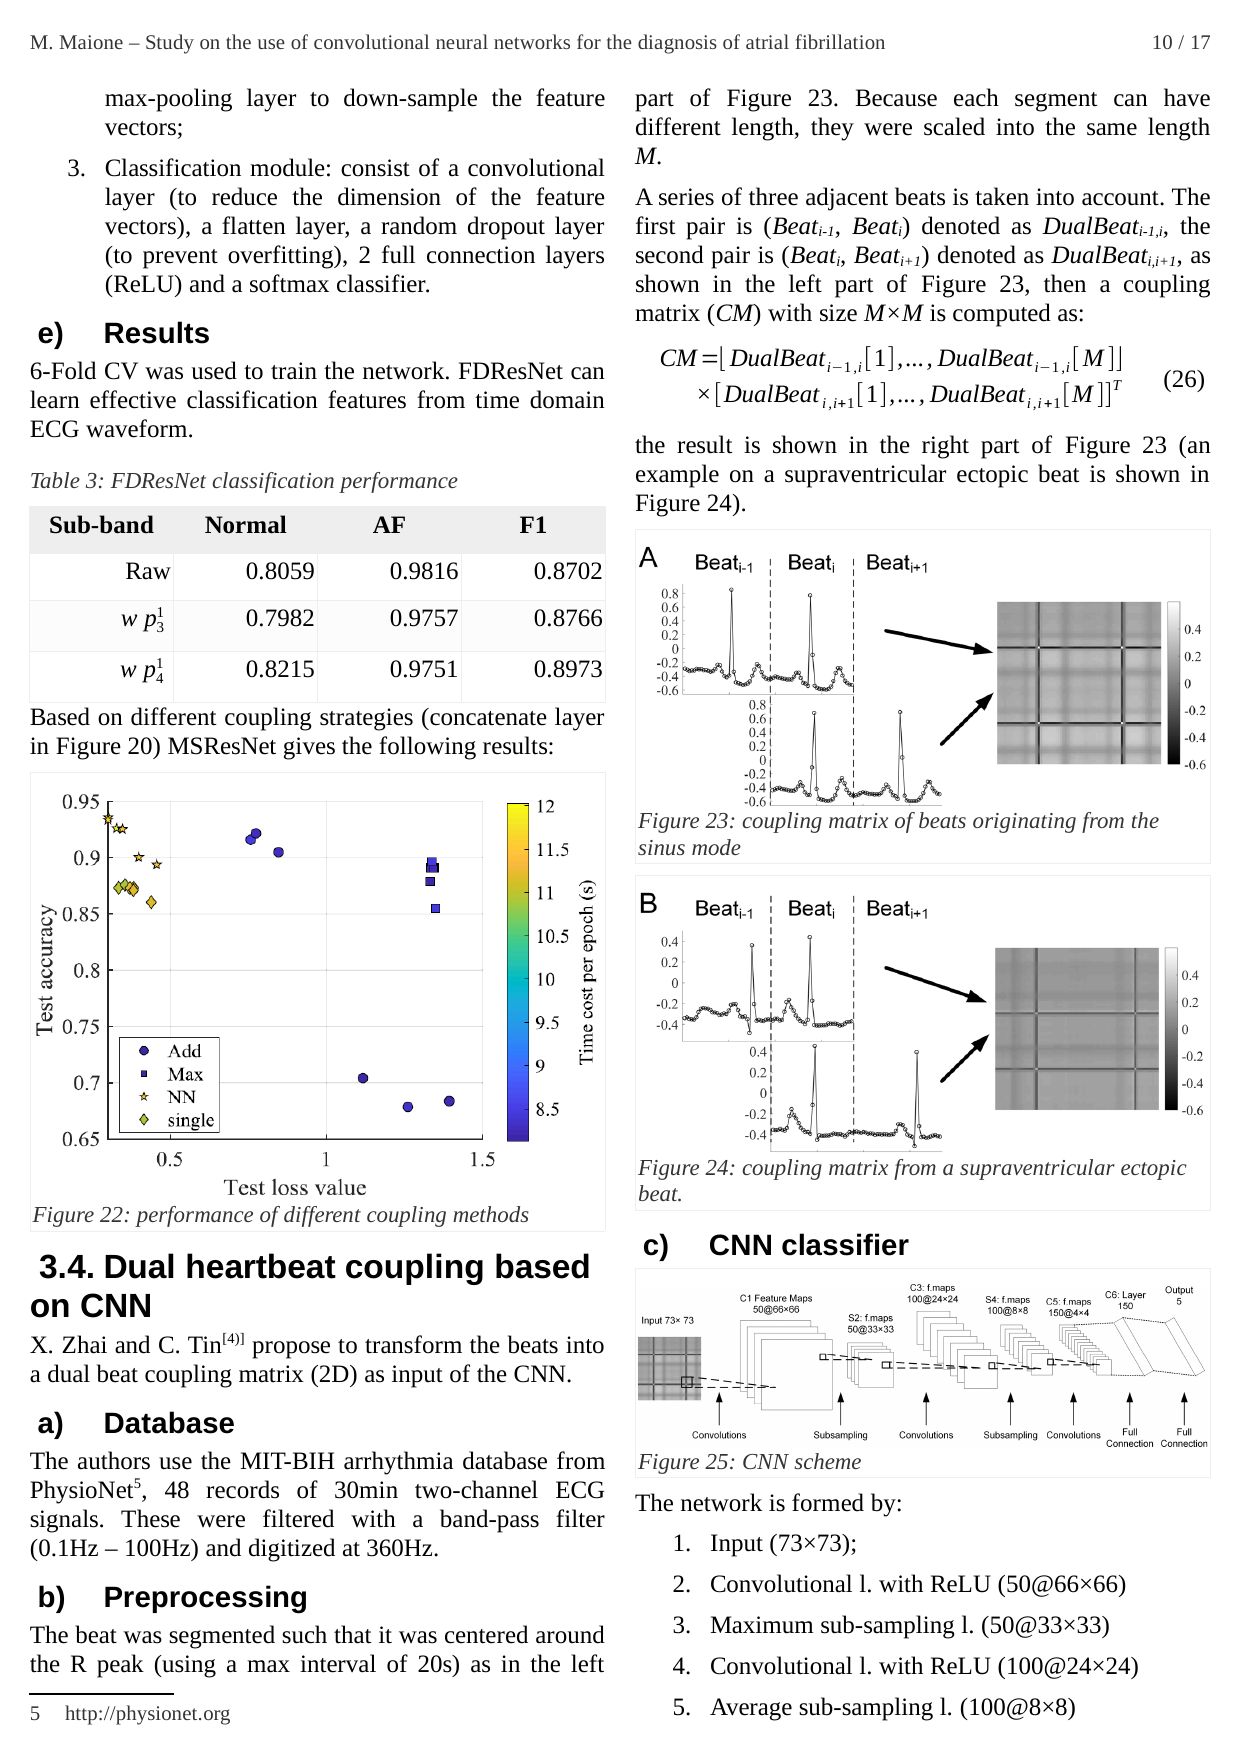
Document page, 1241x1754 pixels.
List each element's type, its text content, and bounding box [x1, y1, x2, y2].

text 6-Fold CV was used to train the network. FDResNet can learn effective classification features from time domain ECG waveform. [29, 356, 605, 443]
picture [637, 544, 1208, 808]
text Table 3: FDResNet classification performance [29, 467, 605, 494]
table_cell 0.9757 [318, 601, 461, 651]
table_header AF [318, 507, 461, 553]
subtitle Database [29, 1406, 605, 1440]
list Classification module: consist of a convolutional layer (to reduce the dimension of the feature vectors), a flatten layer, a random dropout layer (to prevent overfitting), 2 full connection layers (ReLU) and a softmax classifier. [67, 153, 605, 298]
text The authors use the MIT-BIH arrhythmia database from PhysioNet, 48 records of 30min two-channel ECG signals. These were filtered with a band-pass filter (0.1Hz – 100Hz) and digitized at 360Hz. [29, 1446, 605, 1562]
text Figure 22: performance of different coupling methods [32, 1202, 602, 1228]
picture [637, 890, 1208, 1154]
text http://physionet.org [29, 1700, 605, 1724]
list Convolutional l. with ReLU (50@66×66) [672, 1569, 1211, 1598]
table_header Normal [174, 507, 317, 553]
text part of Figure 23. Because each segment can have different length, they were scaled into the same length M. [635, 83, 1211, 170]
table_cell 0.7982 [174, 601, 317, 651]
picture [32, 787, 603, 1202]
text Figure 25: CNN scheme [638, 1448, 1208, 1474]
table_cell [635, 1211, 1211, 1221]
text The network is formed by: [635, 1487, 1211, 1517]
subtitle Dual heartbeat coupling based on CNN [29, 1247, 605, 1324]
table_cell 0.8215 [174, 652, 317, 702]
table_cell [30, 652, 173, 702]
table_header Sub-band [30, 507, 173, 553]
table_cell 0.8059 [174, 554, 317, 600]
subtitle Preprocessing [29, 1580, 605, 1614]
text A series of three adjacent beats is taken into account. The first pair is (Beati-1, Beati) denoted as DualBeati-1,i, the second pair is (Beati, Beati+1) denoted as DualBeati,i+1, as shown in the left part of Figure 23, then a coupling matrix (CM) with size M×M is computed as: [635, 182, 1211, 327]
picture [637, 1282, 1208, 1448]
table_header [635, 339, 1147, 430]
text Based on different coupling strategies (concatenate layer in Figure 20) MSResNet gives the following results: [29, 703, 605, 760]
table_cell Raw [30, 554, 173, 600]
list max-pooling layer to down-sample the feature vectors; [67, 83, 605, 141]
table_header [635, 864, 1211, 875]
subtitle Results [29, 316, 605, 350]
table_cell 0.8973 [462, 652, 605, 702]
table_cell 0.9751 [318, 652, 461, 702]
text The beat was segmented such that it was centered around the R peak (using a max interval of 20s) as in the left [29, 1620, 605, 1678]
table_header F1 [462, 507, 605, 553]
table_cell [30, 601, 173, 651]
list Convolutional l. with ReLU (100@24×24) [672, 1651, 1211, 1680]
table_cell [636, 1154, 1210, 1210]
text the result is shown in the right part of Figure 23 (an example on a supraventricular ectopic beat is shown in Figure 24). [635, 430, 1211, 517]
subtitle CNN classifier [635, 1227, 1211, 1261]
table_cell 0.8702 [462, 554, 605, 600]
table_cell 0.9816 [318, 554, 461, 600]
list Maximum sub-sampling l. (50@33×33) [672, 1610, 1211, 1639]
table_header (26) [1147, 339, 1211, 430]
list Input (73×73); [672, 1528, 1211, 1557]
table_cell 0.8766 [462, 601, 605, 651]
table_header [636, 530, 1210, 863]
list Average sub-sampling l. (100@8×8) [672, 1692, 1211, 1721]
table_cell [636, 876, 1210, 1153]
text X. Zhai and C. Tin[4] propose to transform the beats into a dual beat coupling matrix (2D) as input of the CNN. [29, 1330, 605, 1388]
